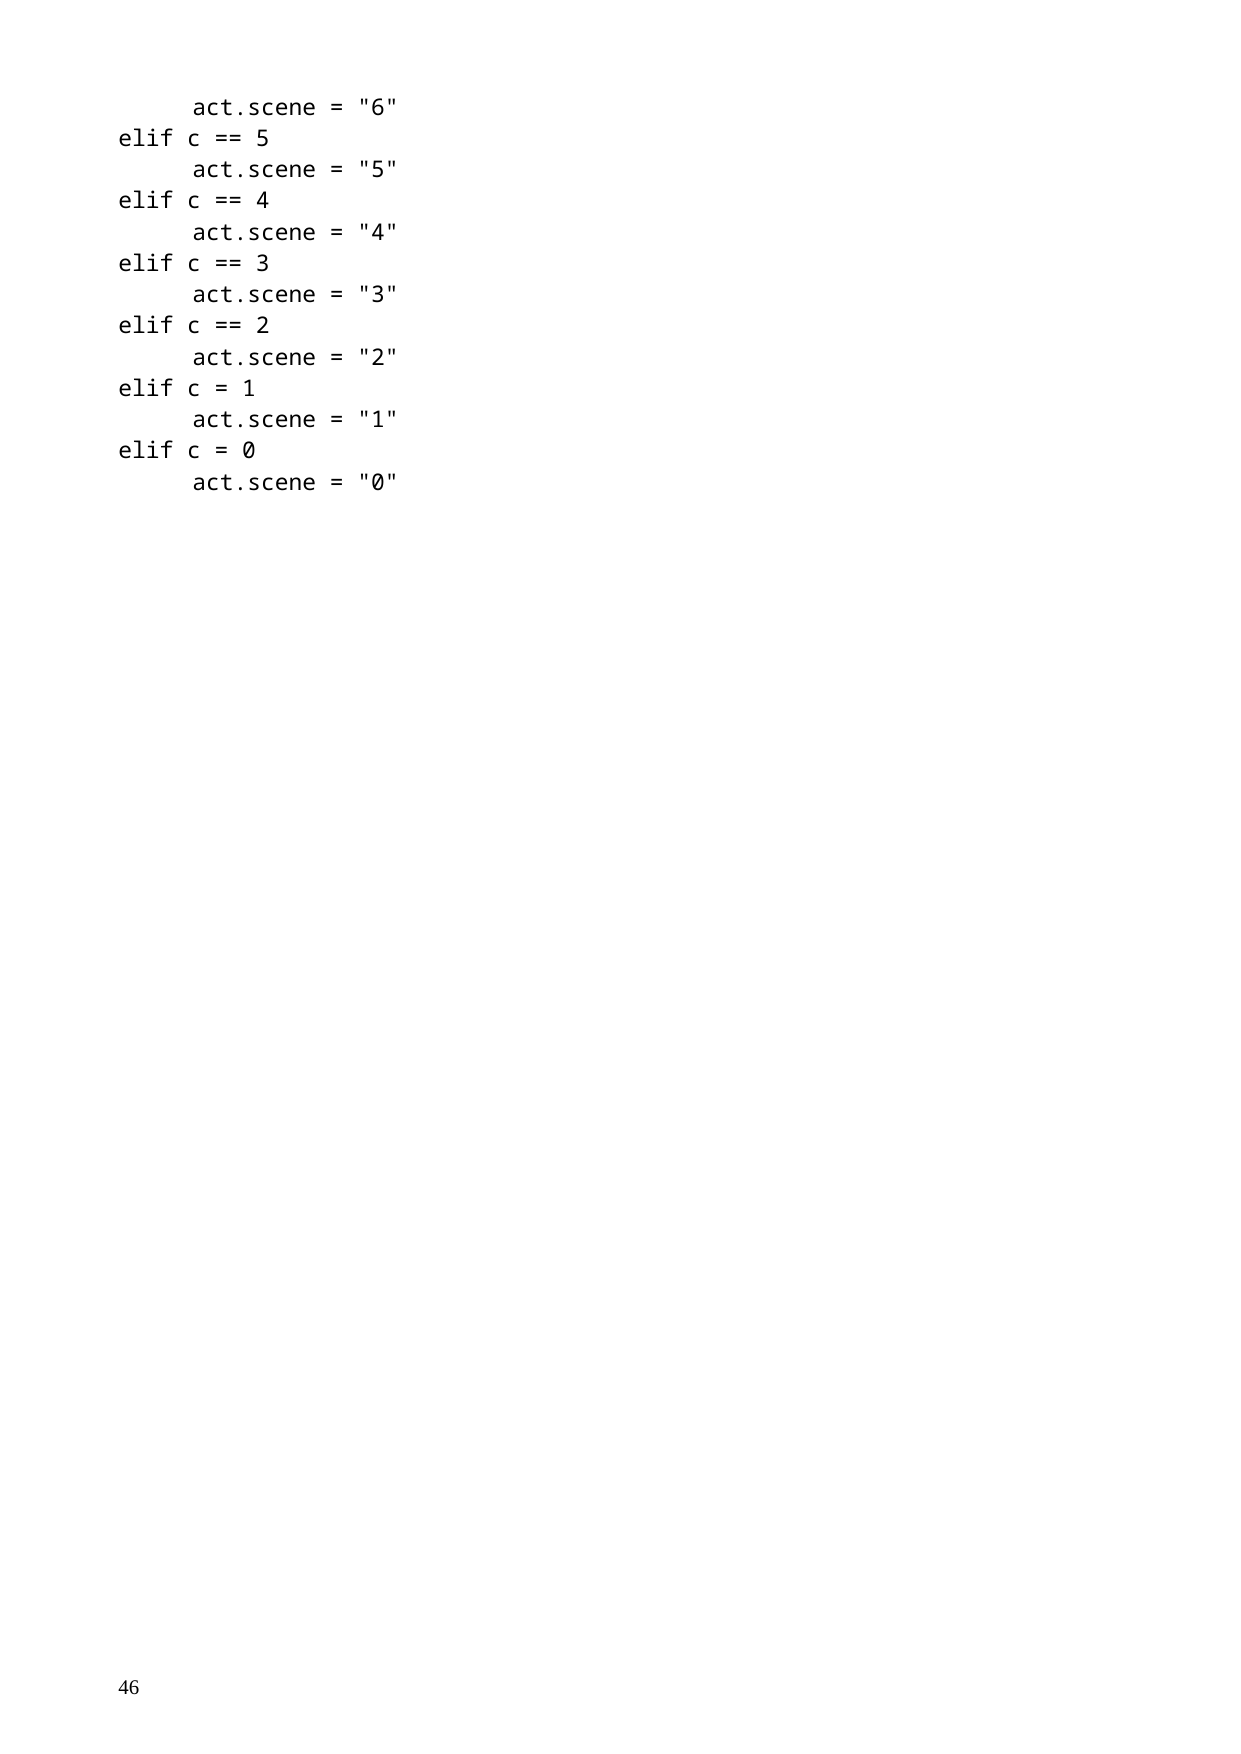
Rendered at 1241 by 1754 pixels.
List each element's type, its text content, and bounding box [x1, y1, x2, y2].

text elif c = 1 [118, 372, 1122, 403]
text act.scene = "2" [118, 341, 1122, 372]
text act.scene = "3" [118, 278, 1122, 309]
text elif c == 5 [118, 122, 1122, 153]
text elif c == 3 [118, 247, 1122, 278]
text act.scene = "5" [118, 153, 1122, 184]
text elif c == 2 [118, 309, 1122, 341]
text act.scene = "0" [118, 466, 1122, 497]
text act.scene = "6" [118, 91, 1122, 122]
text elif c == 4 [118, 184, 1122, 216]
text elif c = 0 [118, 434, 1122, 466]
text act.scene = "4" [118, 216, 1122, 247]
text act.scene = "1" [118, 403, 1122, 434]
